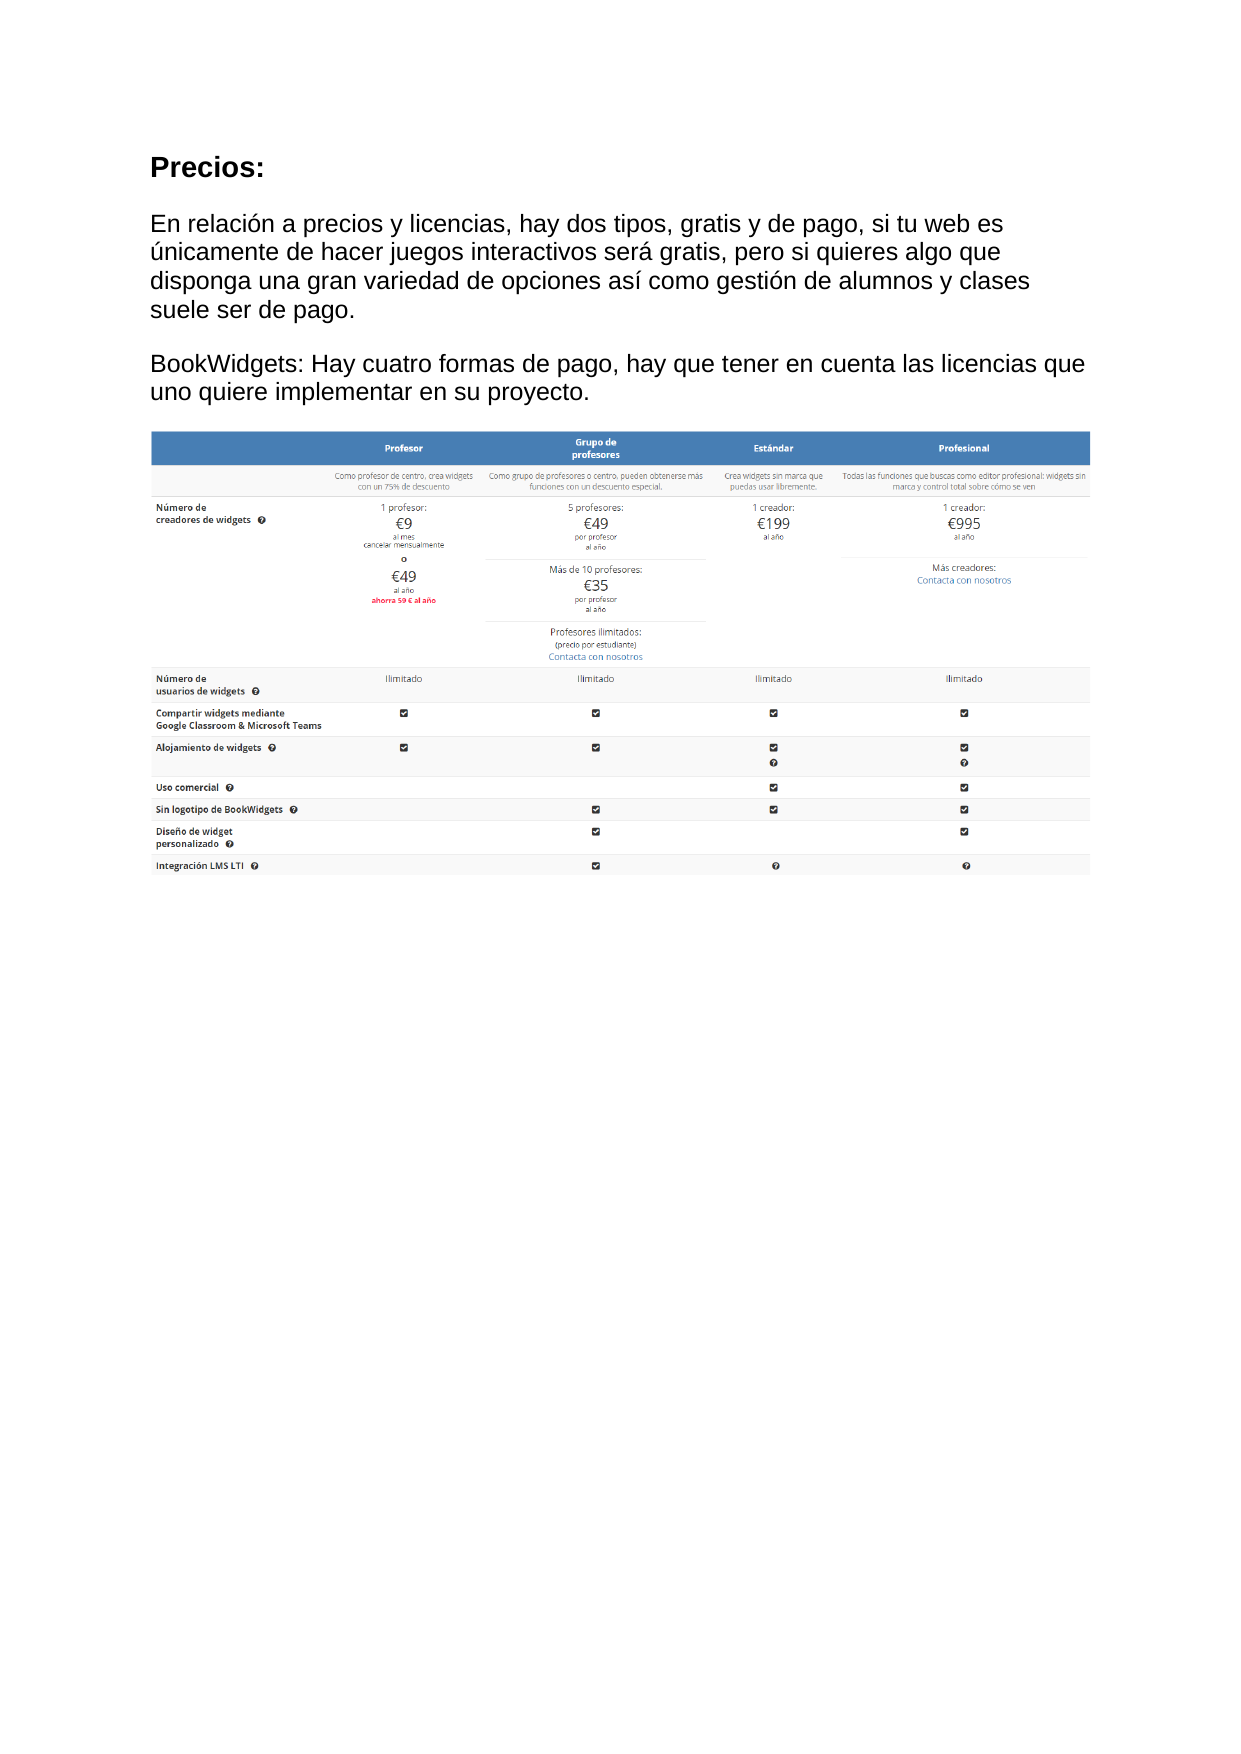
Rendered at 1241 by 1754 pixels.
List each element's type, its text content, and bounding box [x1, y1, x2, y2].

text BookWidgets: Hay cuatro formas de pago, hay que tener en cuenta las licencias que uno quiere implementar en su proyecto. [150, 348, 1090, 406]
text En relación a precios y licencias, hay dos tipos, gratis y de pago, si tu web es únicamente de hacer juegos interactivos será gratis, pero si quieres algo que disponga una gran variedad de opciones así como gestión de alumnos y clases suele ser de pago. [150, 208, 1090, 323]
text Precios: [150, 150, 1090, 183]
picture [150, 431, 1091, 875]
